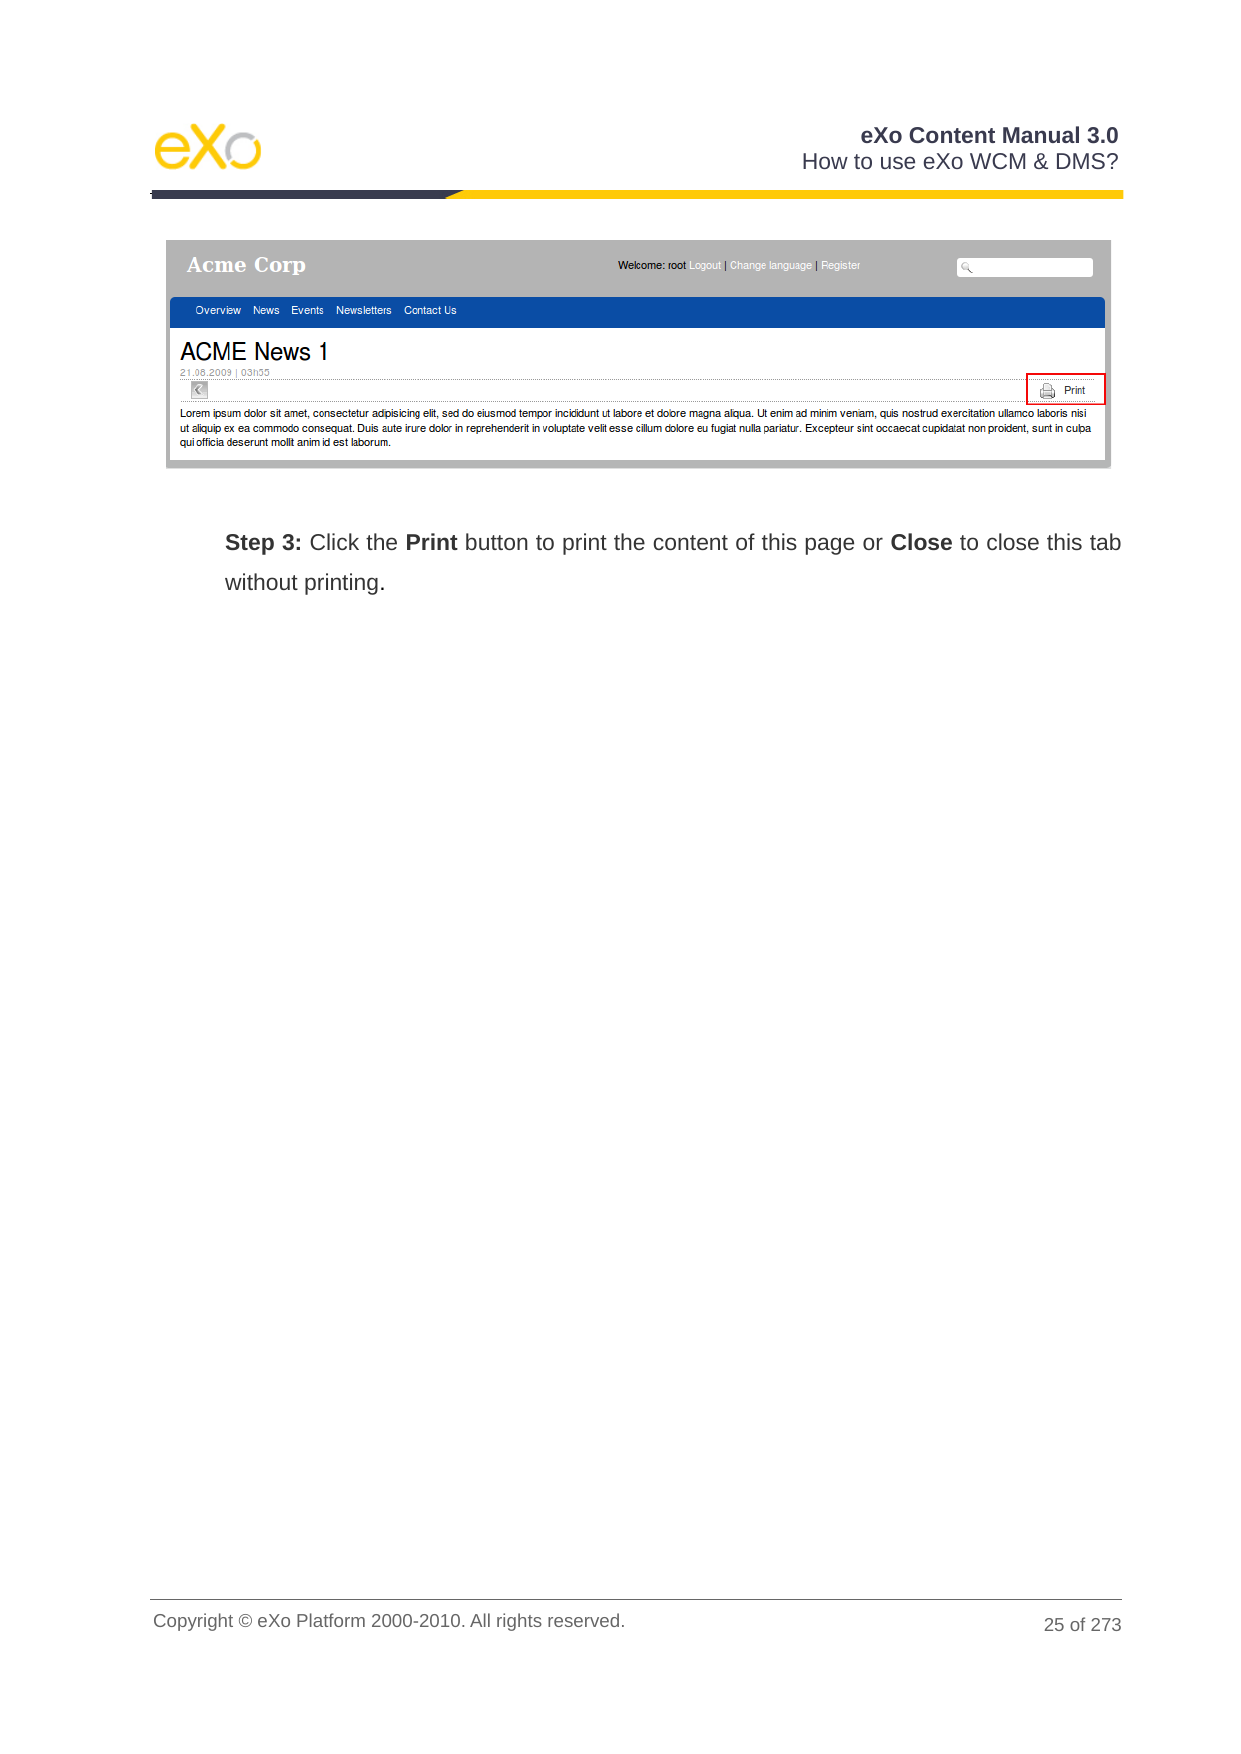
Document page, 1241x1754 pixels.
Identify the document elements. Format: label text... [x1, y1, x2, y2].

list Step 3: Click the Print button to print the content of this page or Close to close this tab without printing. [187, 529, 1122, 595]
picture [155, 123, 262, 170]
picture [151, 190, 1124, 199]
picture [166, 240, 1112, 469]
